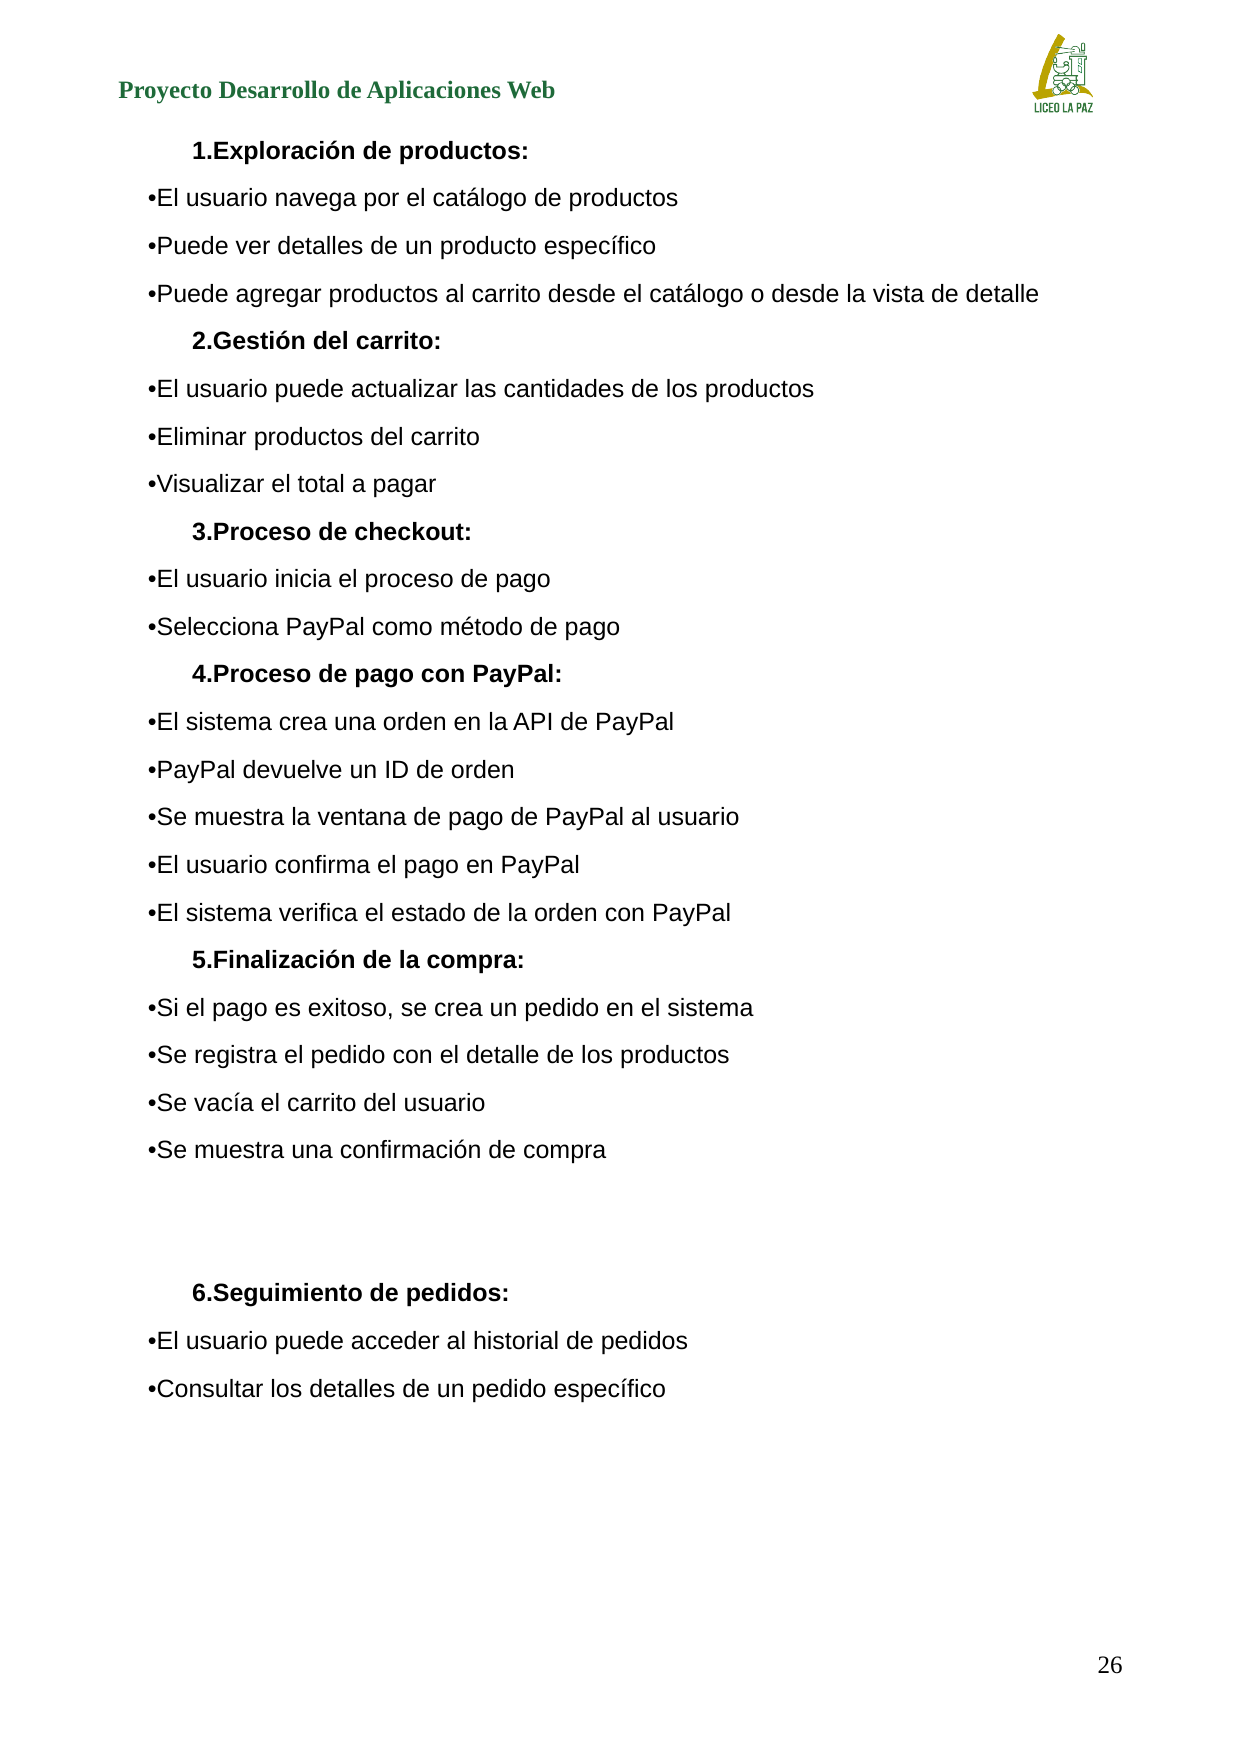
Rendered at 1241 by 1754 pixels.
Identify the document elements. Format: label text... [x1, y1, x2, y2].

text •Consultar los detalles de un pedido específico [118, 1373, 1122, 1402]
text •El sistema crea una orden en la API de PayPal [118, 707, 1122, 736]
text •Visualizar el total a pagar [118, 469, 1122, 498]
text •El usuario puede acceder al historial de pedidos [118, 1326, 1122, 1355]
text 3.Proceso de checkout: [118, 517, 1122, 545]
text 4.Proceso de pago con PayPal: [118, 659, 1122, 688]
text 2.Gestión del carrito: [118, 326, 1122, 355]
text 5.Finalización de la compra: [118, 945, 1122, 974]
text •El sistema verifica el estado de la orden con PayPal [118, 897, 1122, 926]
text •Puede agregar productos al carrito desde el catálogo o desde la vista de detalle [118, 279, 1122, 307]
text •Puede ver detalles de un producto específico [118, 231, 1122, 260]
text •El usuario navega por el catálogo de productos [118, 183, 1122, 212]
text •Selecciona PayPal como método de pago [118, 612, 1122, 641]
text 1.Exploración de productos: [118, 136, 1122, 164]
text •Si el pago es exitoso, se crea un pedido en el sistema [118, 993, 1122, 1021]
picture [1025, 26, 1100, 121]
text •Se muestra la ventana de pago de PayPal al usuario [118, 802, 1122, 831]
text •El usuario inicia el proceso de pago [118, 564, 1122, 593]
text •Se muestra una confirmación de compra [118, 1136, 1122, 1164]
text •El usuario puede actualizar las cantidades de los productos [118, 374, 1122, 403]
text •Se vacía el carrito del usuario [118, 1088, 1122, 1117]
text •PayPal devuelve un ID de orden [118, 755, 1122, 783]
text •Eliminar productos del carrito [118, 421, 1122, 450]
text •El usuario confirma el pago en PayPal [118, 850, 1122, 879]
text •Se registra el pedido con el detalle de los productos [118, 1040, 1122, 1069]
text 6.Seguimiento de pedidos: [118, 1278, 1122, 1307]
